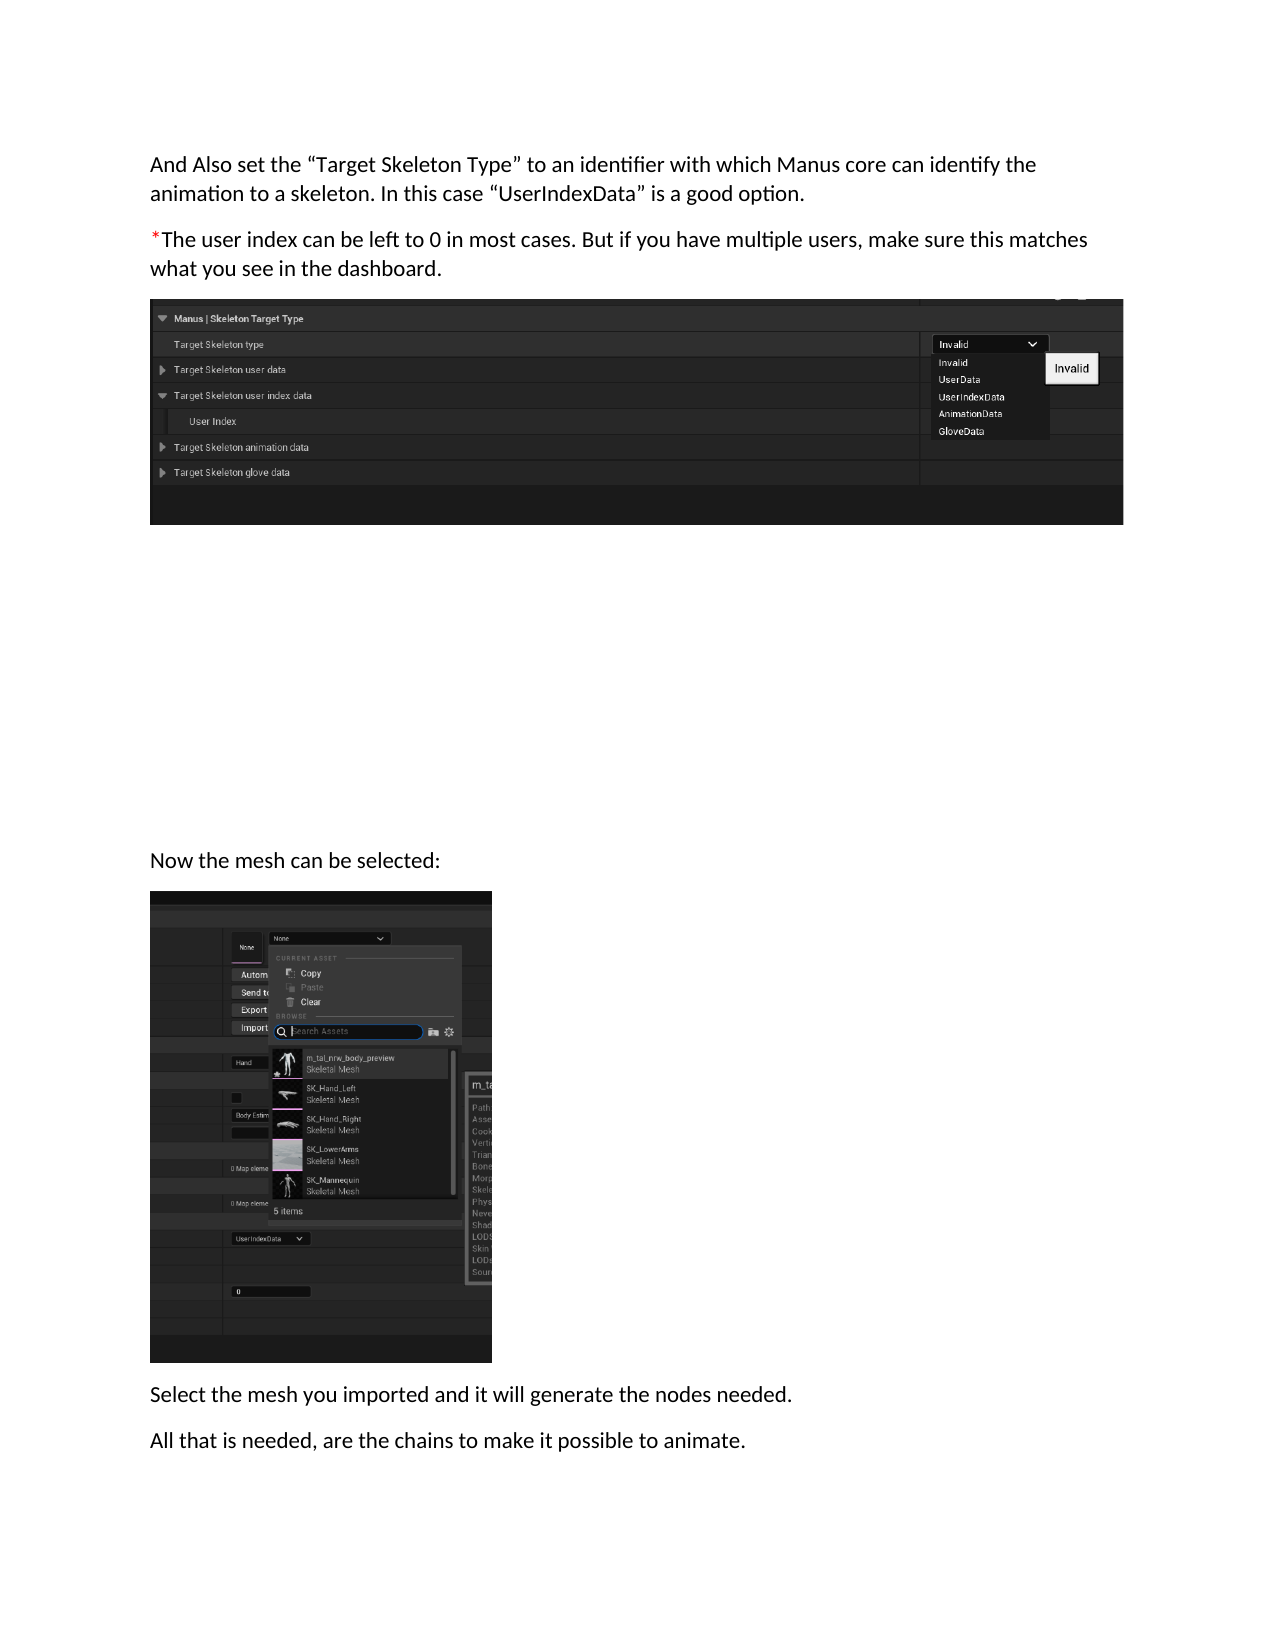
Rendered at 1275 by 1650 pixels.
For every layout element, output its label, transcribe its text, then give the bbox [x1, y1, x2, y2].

text All that is needed, are the chains to make it possible to animate. [150, 1426, 1125, 1454]
text And Also set the “Target Skeleton Type” to an identifier with which Manus core can identify the animation to a skeleton. In this case “UserIndexData” is a good option. [150, 150, 1125, 207]
text *The user index can be left to 0 in most cases. But if you have multiple users, make sure this matches what you see in the dashboard. [150, 225, 1125, 282]
text Now the mesh can be selected: [150, 846, 1125, 874]
text Select the mesh you imported and it will generate the nodes needed. [150, 1381, 1125, 1409]
